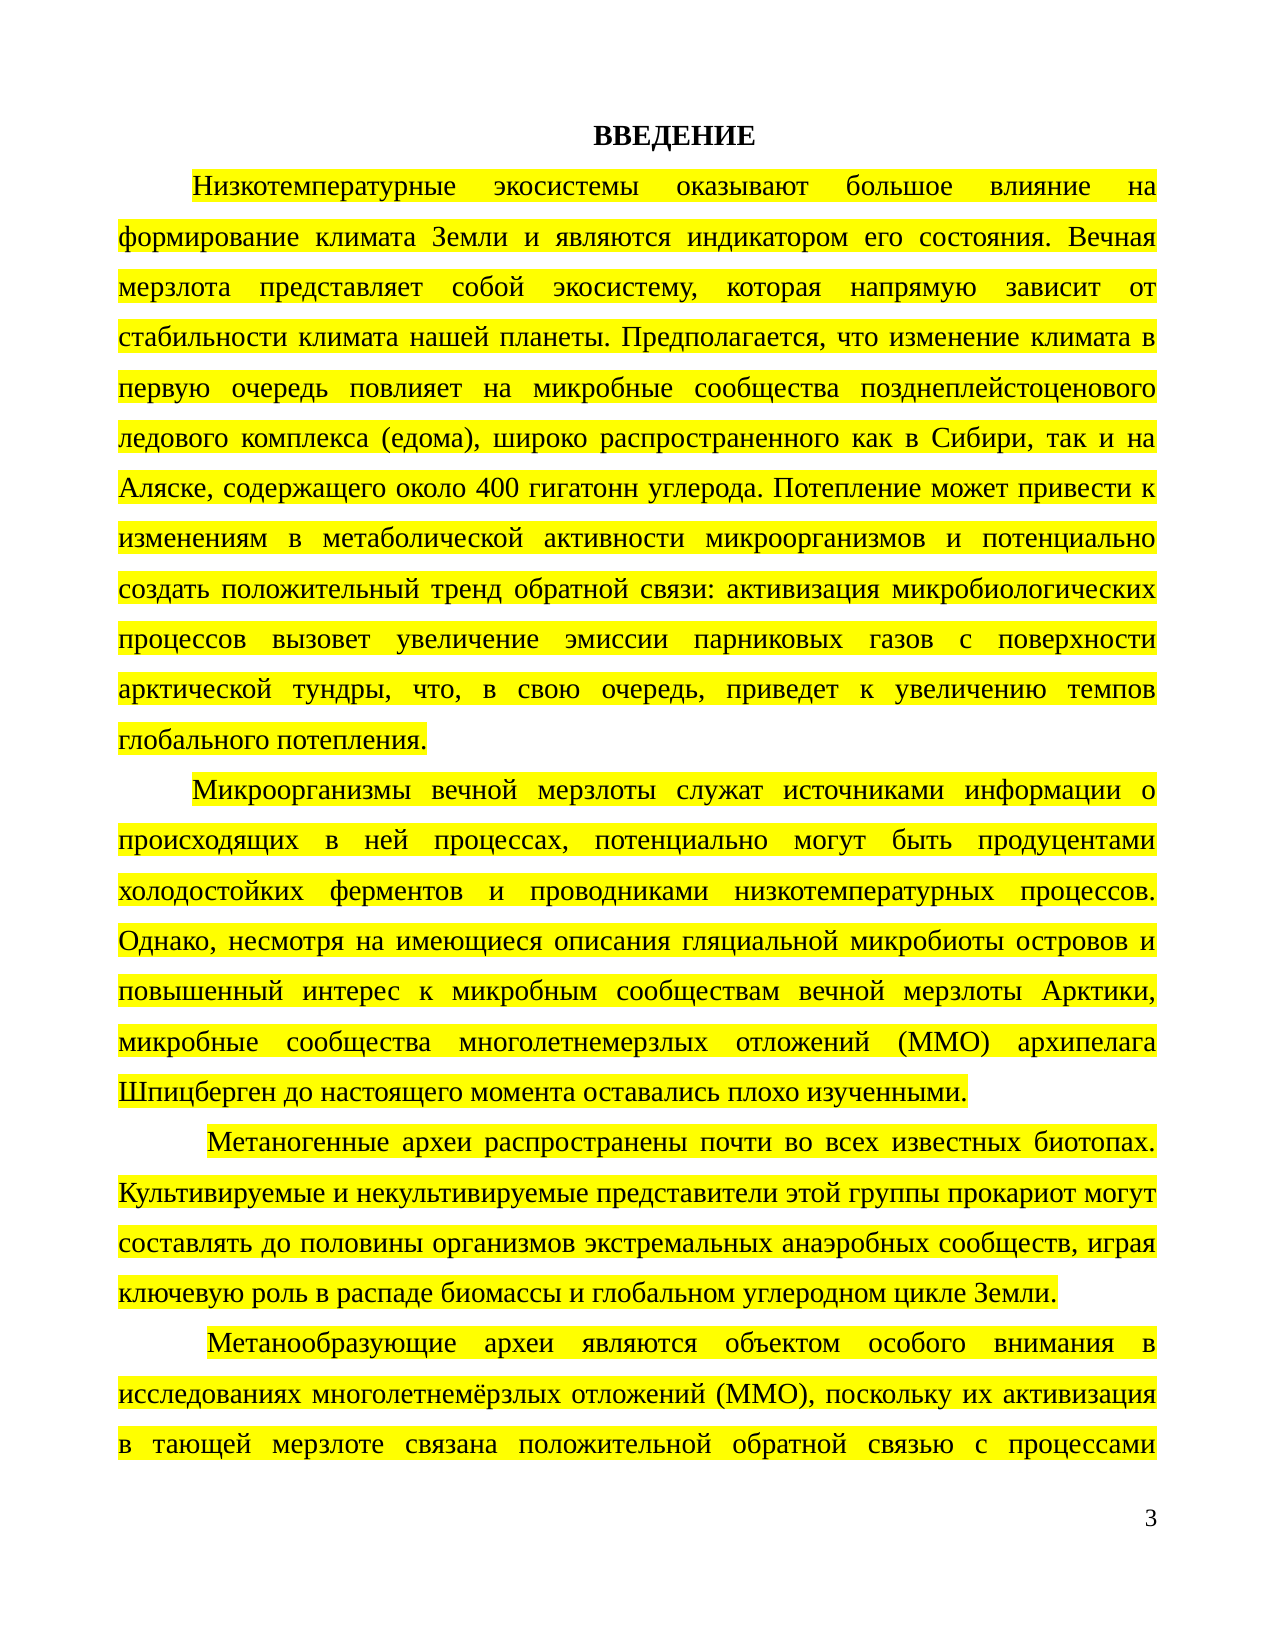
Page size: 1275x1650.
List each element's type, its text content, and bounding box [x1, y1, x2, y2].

text Метанообразующие археи являются объектом особого внимания в исследованиях многолетнемёрзлых отложений (ММО), поскольку их активизация в тающей мерзлоте связана положительной обратной связью с процессами [118, 1326, 1157, 1460]
text Низкотемпературные экосистемы оказывают большое влияние на формирование климата Земли и являются индикатором его состояния. Вечная мерзлота представляет собой экосистему, которая напрямую зависит от стабильности климата нашей планеты. Предполагается, что изменение климата в первую очередь повлияет на микробные сообщества позднеплейстоценового ледового комплекса (едома), широко распространенного как в Сибири, так и на Аляске, содержащего около 400 гигатонн углерода. Потепление может привести к изменениям в метаболической активности микроорганизмов и потенциально создать положительный тренд обратной связи: активизация микробиологических процессов вызовет увеличение эмиссии парниковых газов с поверхности арктической тундры, что, в свою очередь, приведет к увеличению темпов глобального потепления. [118, 168, 1157, 755]
text Микроорганизмы вечной мерзлоты служат источниками информации о происходящих в ней процессах, потенциально могут быть продуцентами холодостойких ферментов и проводниками низкотемпературных процессов. Однако, несмотря на имеющиеся описания гляциальной микробиоты островов и повышенный интерес к микробным сообществам вечной мерзлоты Арктики, микробные сообщества многолетнемерзлых отложений (ММО) архипелага Шпицберген до настоящего момента оставались плохо изученными. [118, 772, 1157, 1108]
subtitle ВВЕДЕНИЕ [118, 118, 1157, 152]
text Метаногенные археи распространены почти во всех известных биотопах. Культивируемые и некультивируемые представители этой группы прокариот могут составлять до половины организмов экстремальных анаэробных сообществ, играя ключевую роль в распаде биомассы и глобальном углеродном цикле Земли. [118, 1124, 1157, 1309]
